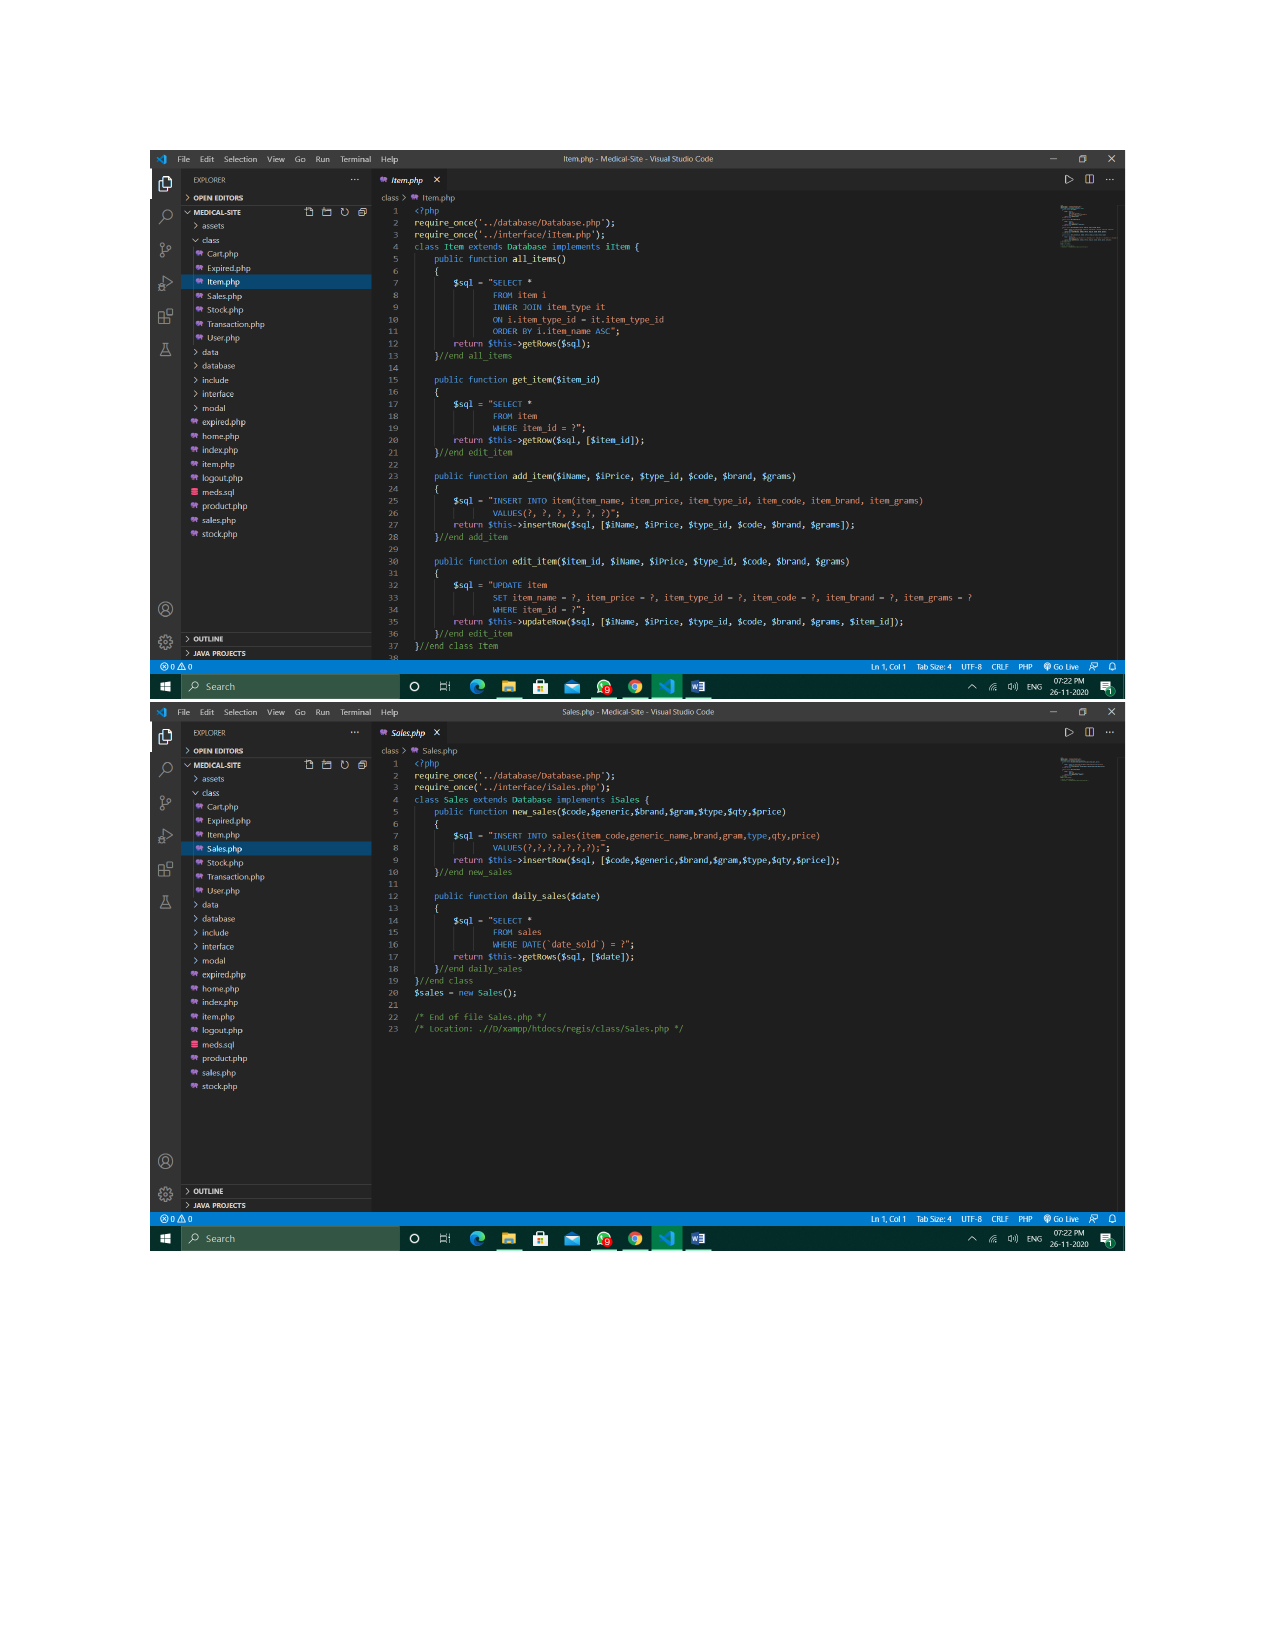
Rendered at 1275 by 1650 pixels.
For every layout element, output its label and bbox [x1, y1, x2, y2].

picture [150, 150, 1125, 699]
picture [150, 702, 1125, 1251]
